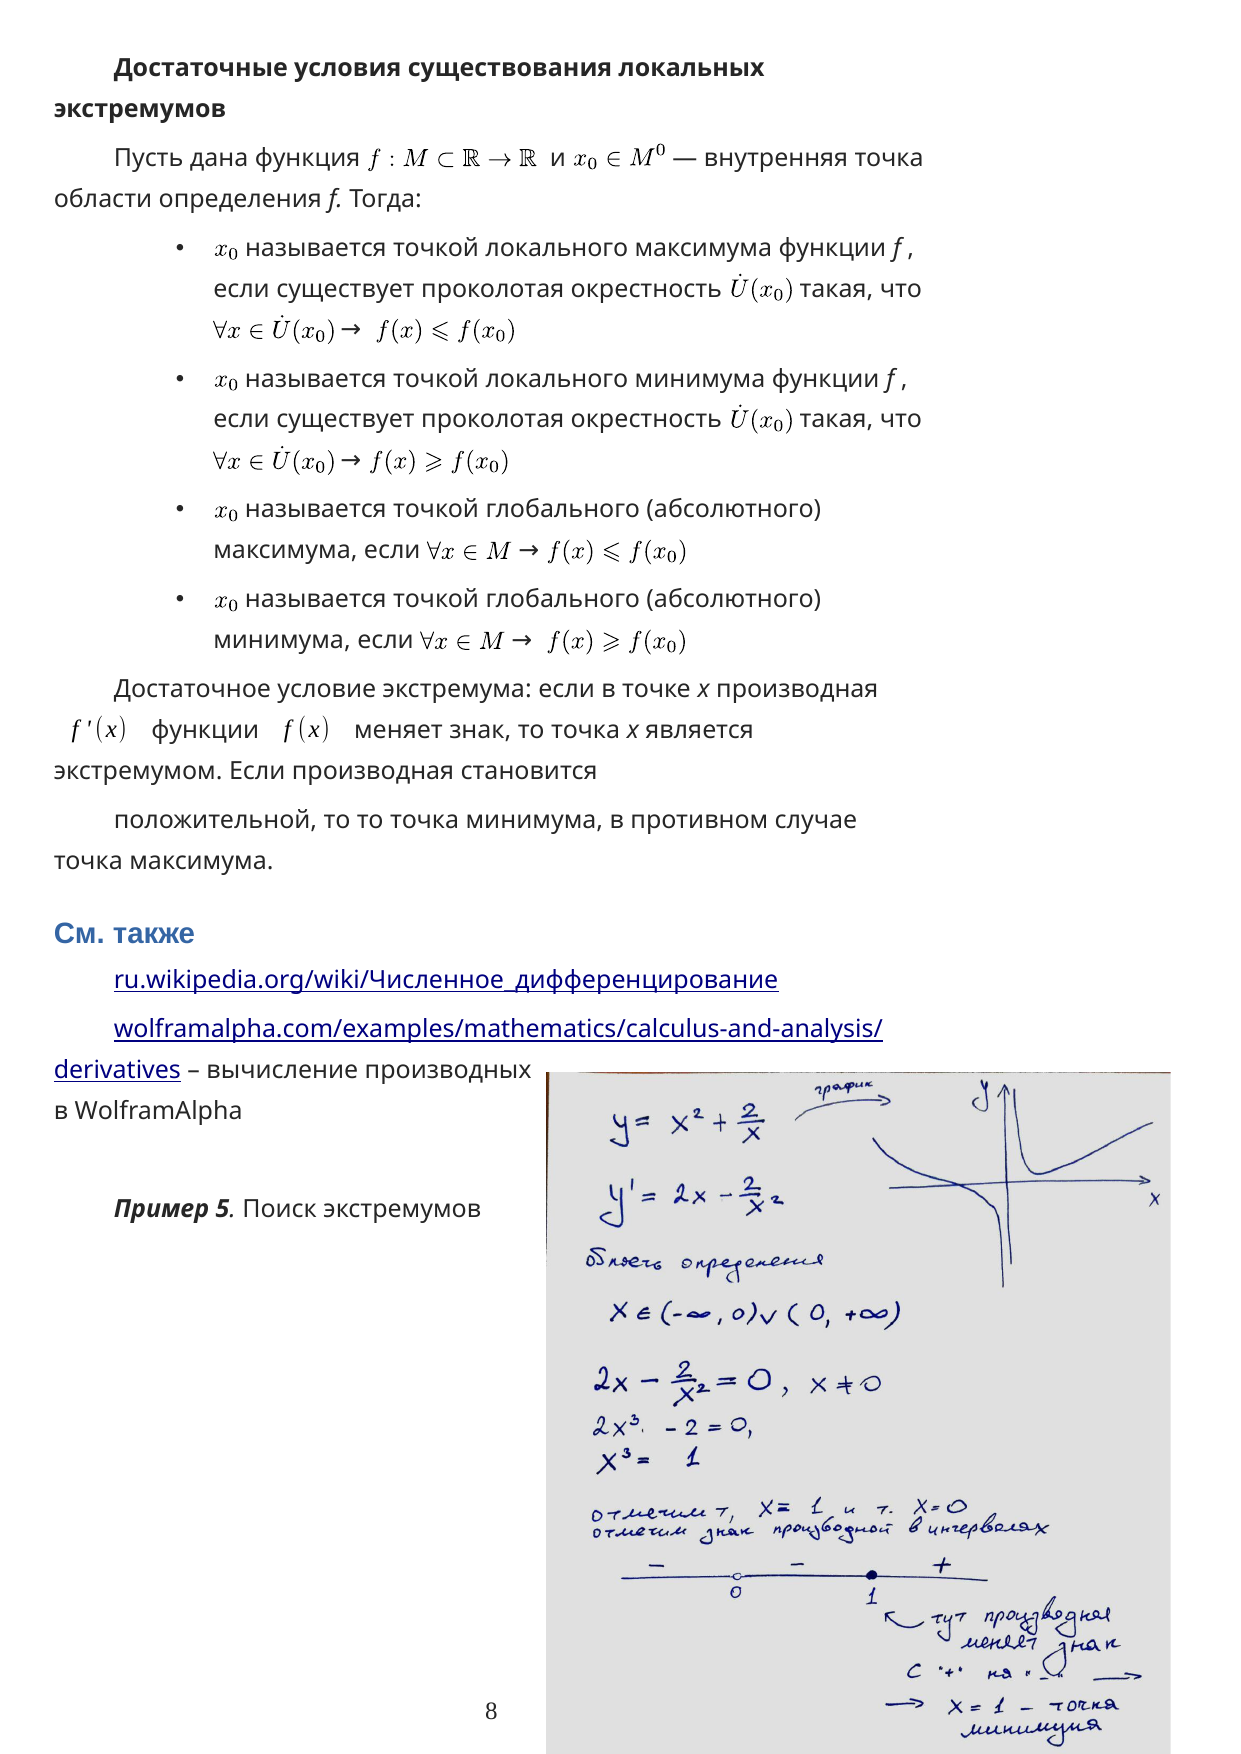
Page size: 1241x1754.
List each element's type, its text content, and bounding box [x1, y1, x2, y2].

list называется точкой глобального (абсолютного) минимума, если → [176, 581, 928, 656]
text положительной, то то точка минимума, в противном случае точка максимума. [53, 802, 928, 877]
text wolframalpha.com/examples/mathematics/calculus-and-analysis/derivatives – вычисление производных в WolframAlpha [53, 1011, 928, 1127]
list называется точкой локального минимума функции f , если существует проколотая окрестность такая, что → [176, 360, 928, 476]
text Достаточное условие экстремума: если в точке x производная функции меняет знак, то точка x является экстремумом. Если производная становится [53, 671, 928, 787]
text Достаточные условия существования локальных экстремумов [53, 49, 928, 124]
text Пример 5. Поиск экстремумов [53, 1191, 546, 1225]
subtitle См. также [53, 916, 928, 949]
list называется точкой глобального (абсолютного) максимума, если → [176, 491, 928, 566]
list называется точкой локального максимума функции f , если существует проколотая окрестность такая, что → [176, 229, 928, 345]
text ru.wikipedia.org/wiki/Численное_дифференцирование [53, 962, 928, 996]
text Пусть дана функция и — внутренняя точка области определения f. Тогда: [53, 139, 928, 214]
picture [546, 1072, 1171, 1754]
